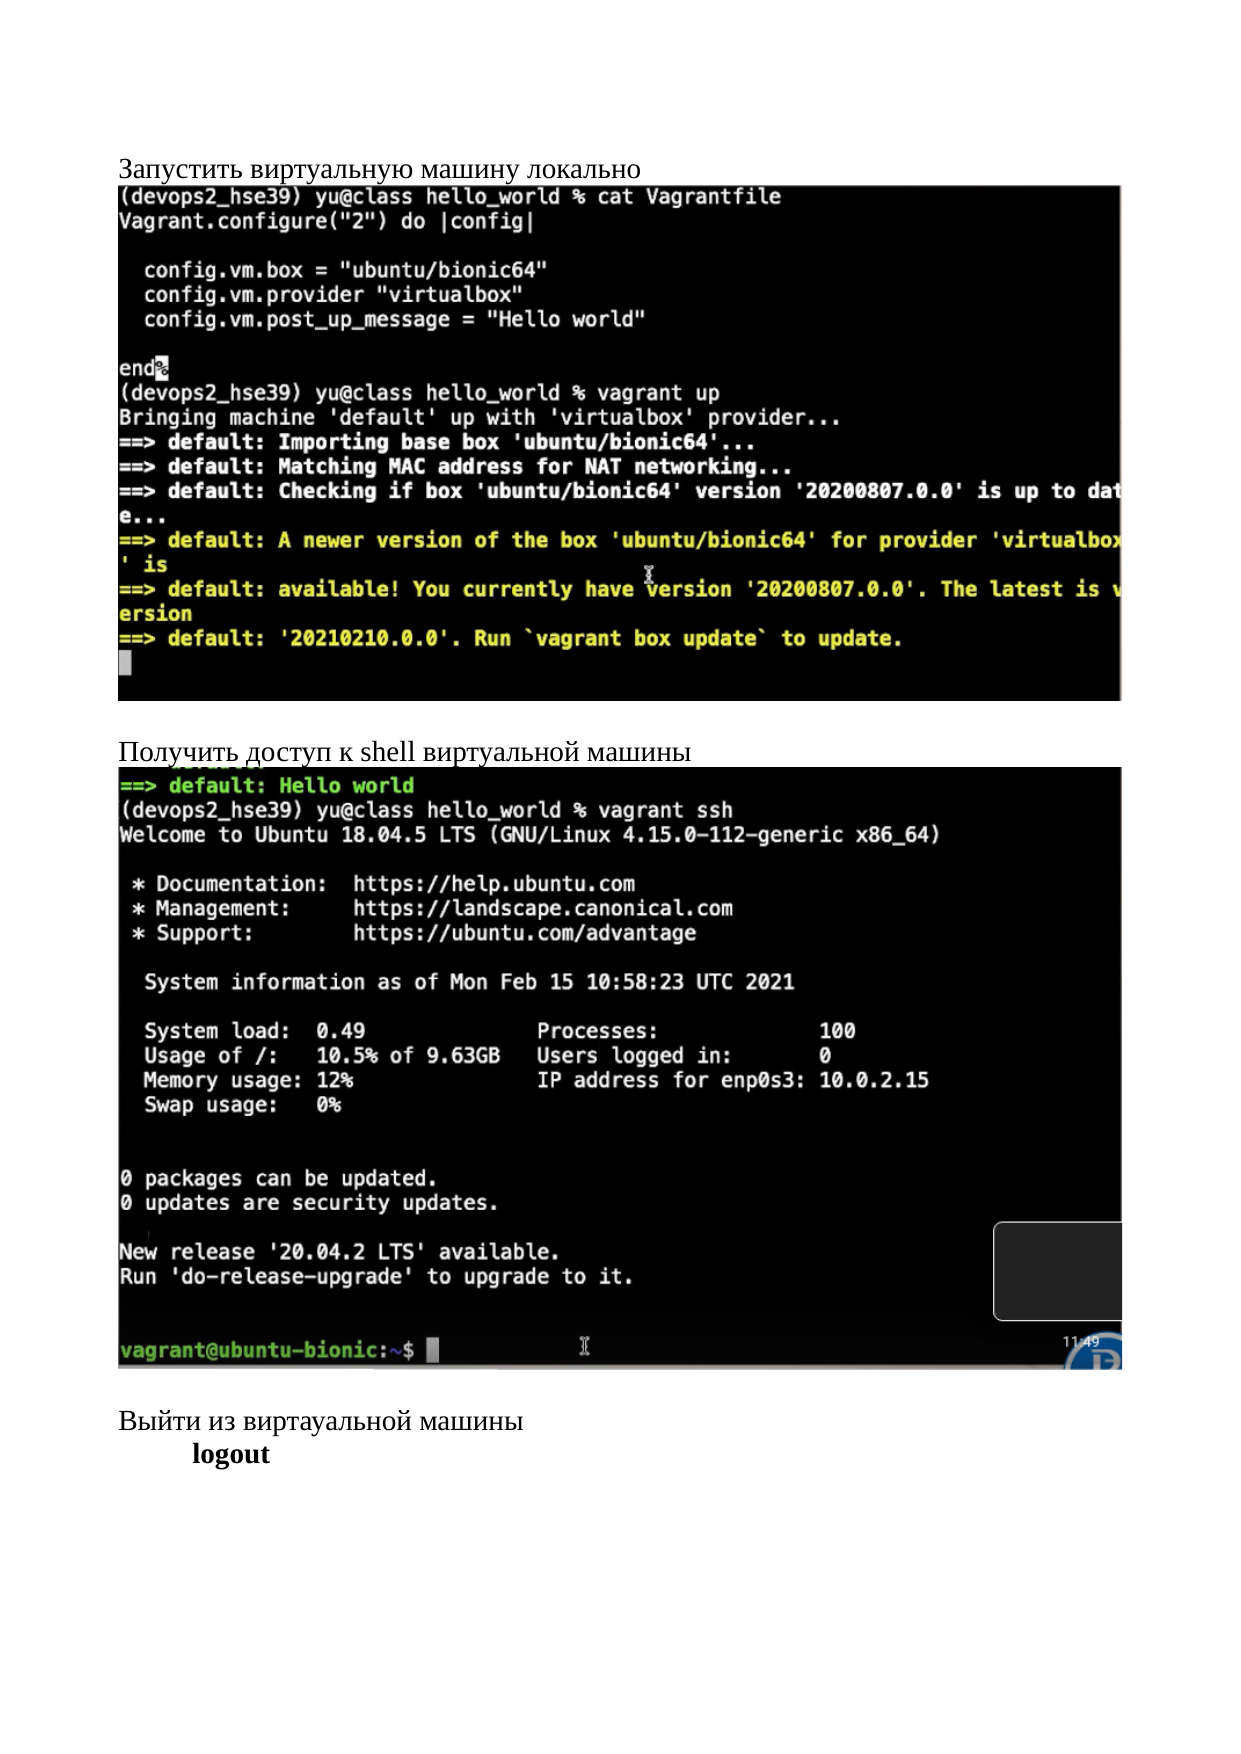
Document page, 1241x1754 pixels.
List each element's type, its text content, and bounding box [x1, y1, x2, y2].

text Получить доступ к shell виртуальной машины [118, 734, 1122, 767]
text logout [118, 1437, 1122, 1470]
text Запустить виртуальную машину локально [118, 152, 1122, 185]
picture [118, 185, 1123, 701]
picture [118, 767, 1123, 1370]
text Выйти из виртауальной машины [118, 1403, 1122, 1437]
